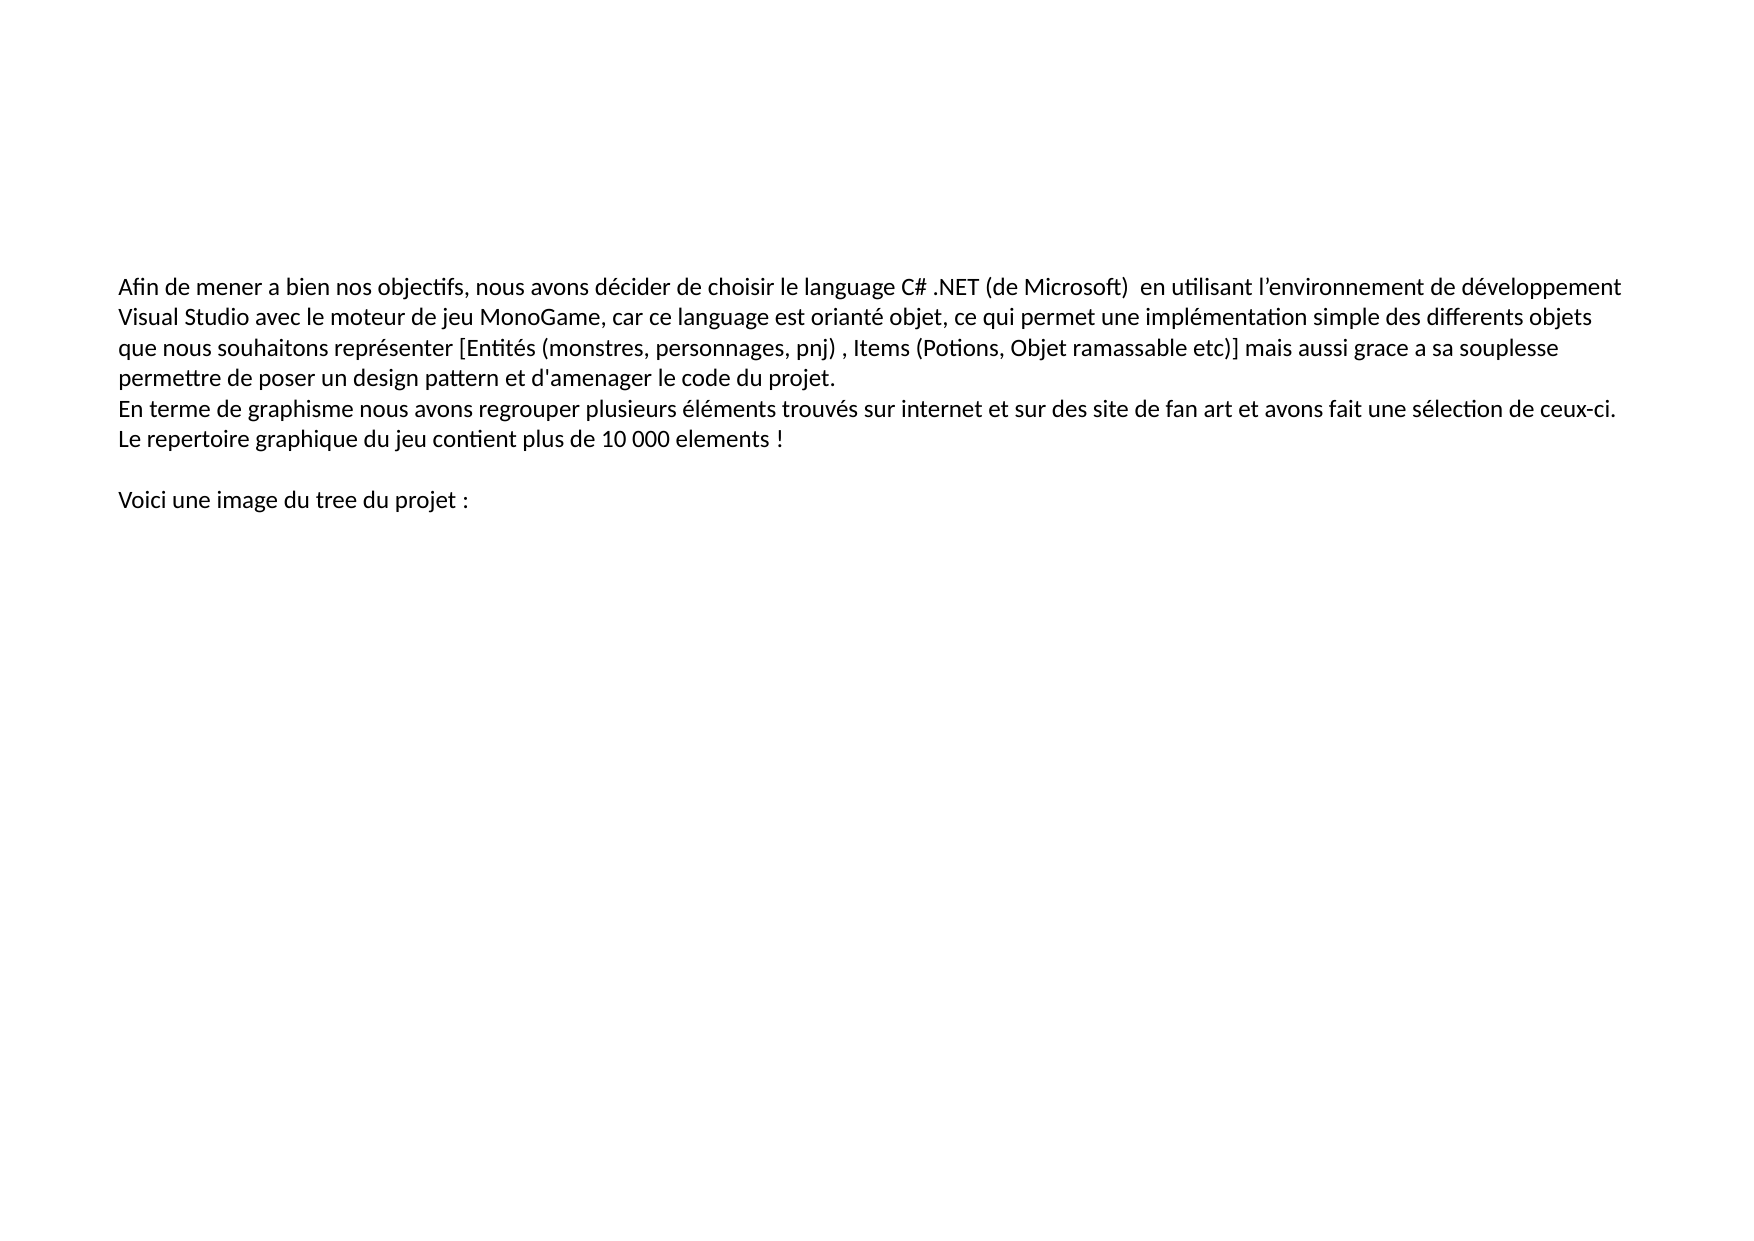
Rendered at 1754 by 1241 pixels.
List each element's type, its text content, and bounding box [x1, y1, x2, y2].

text En terme de graphisme nous avons regrouper plusieurs éléments trouvés sur internet et sur des site de fan art et avons fait une sélection de ceux-ci. [118, 393, 1636, 423]
text Le repertoire graphique du jeu contient plus de 10 000 elements ! [118, 423, 1636, 454]
text Voici une image du tree du projet : [118, 484, 1636, 515]
text Afin de mener a bien nos objectifs, nous avons décider de choisir le language C# .NET (de Microsoft) en utilisant l’environnement de développement Visual Studio avec le moteur de jeu MonoGame, car ce language est orianté objet, ce qui permet une implémentation simple des differents objets que nous souhaitons représenter [Entités (monstres, personnages, pnj) , Items (Potions, Objet ramassable etc)] mais aussi grace a sa souplesse permettre de poser un design pattern et d'amenager le code du projet. [118, 271, 1636, 393]
